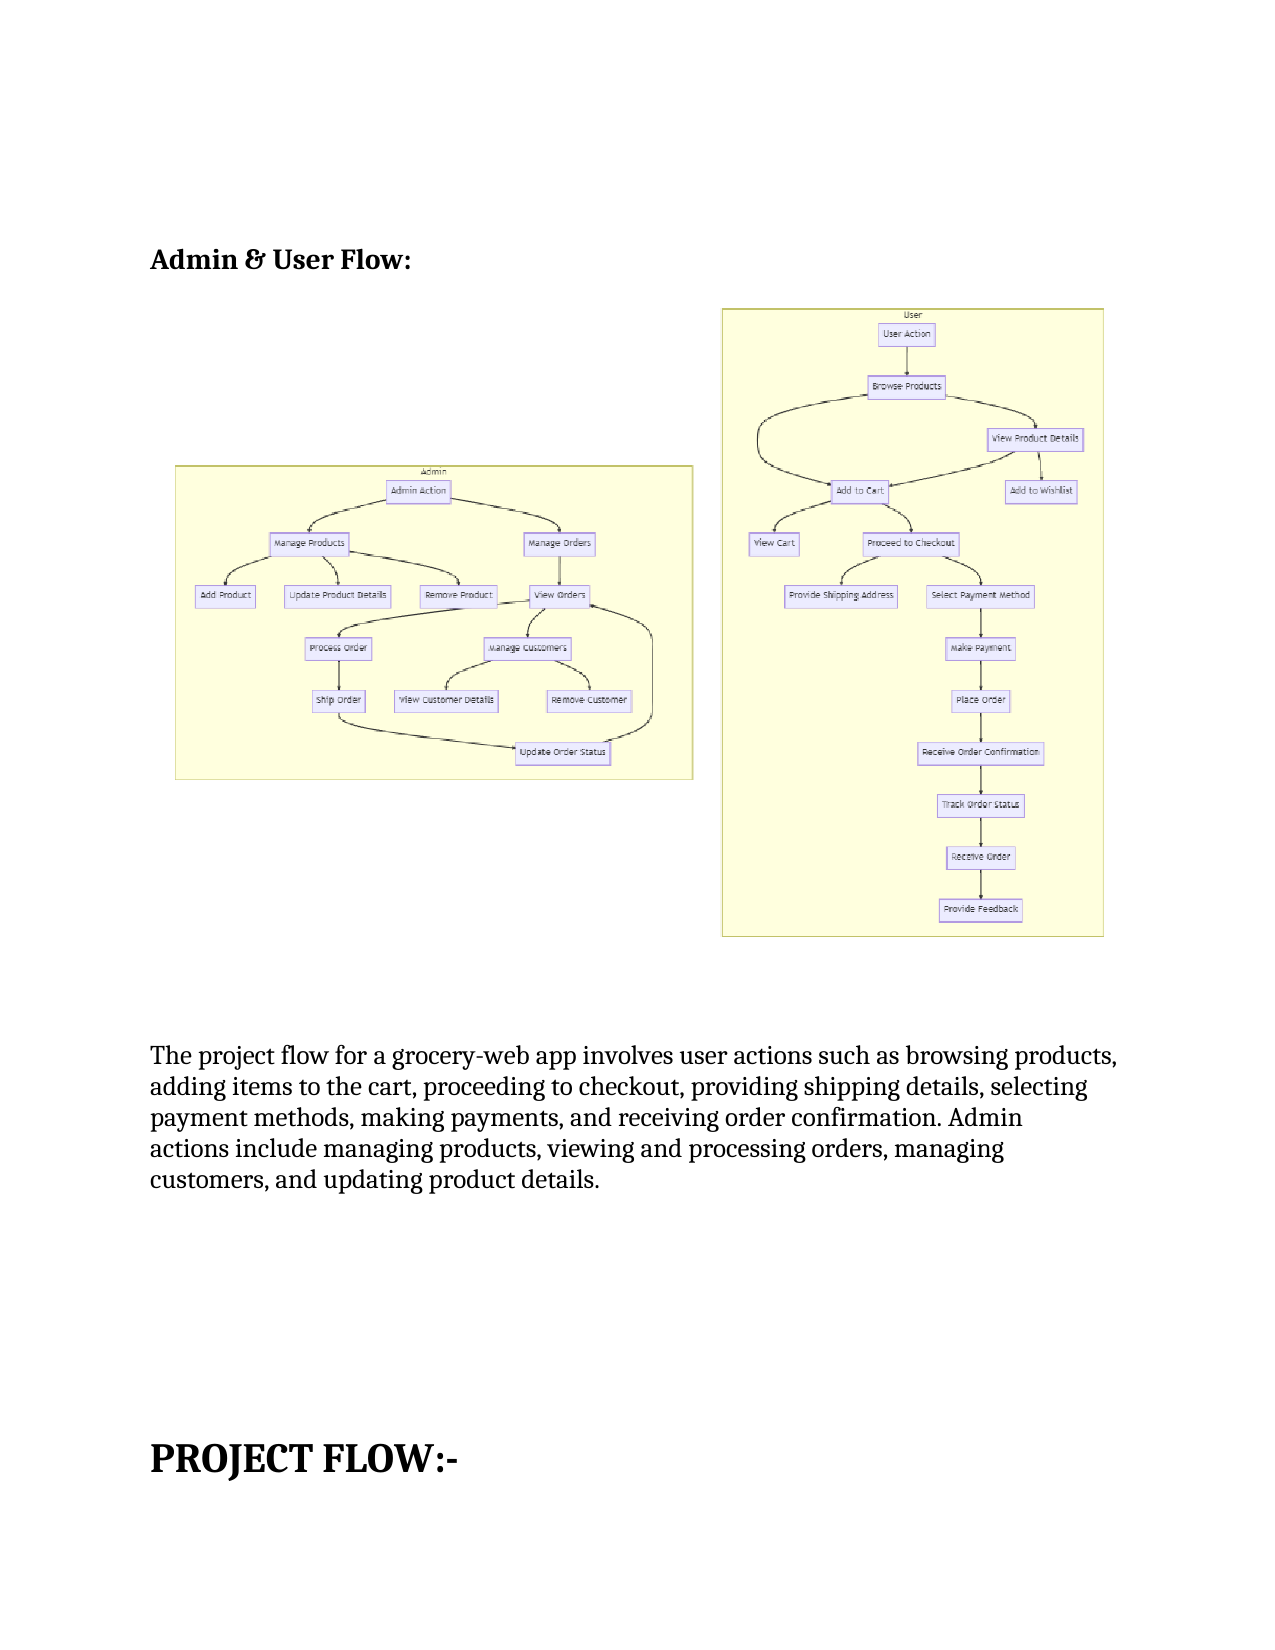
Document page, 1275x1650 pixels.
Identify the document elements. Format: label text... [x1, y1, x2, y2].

text actions include managing products, viewing and processing orders, managing customers, and updating product details. [150, 1133, 1125, 1195]
text PROJECT FLOW:- [150, 1435, 1125, 1483]
picture [150, 305, 1125, 939]
text Admin & User Flow: [150, 243, 1125, 277]
text The project flow for a grocery-web app involves user actions such as browsing products, adding items to the cart, proceeding to checkout, providing shipping details, selecting payment methods, making payments, and receiving order confirmation. Admin [150, 1040, 1125, 1133]
